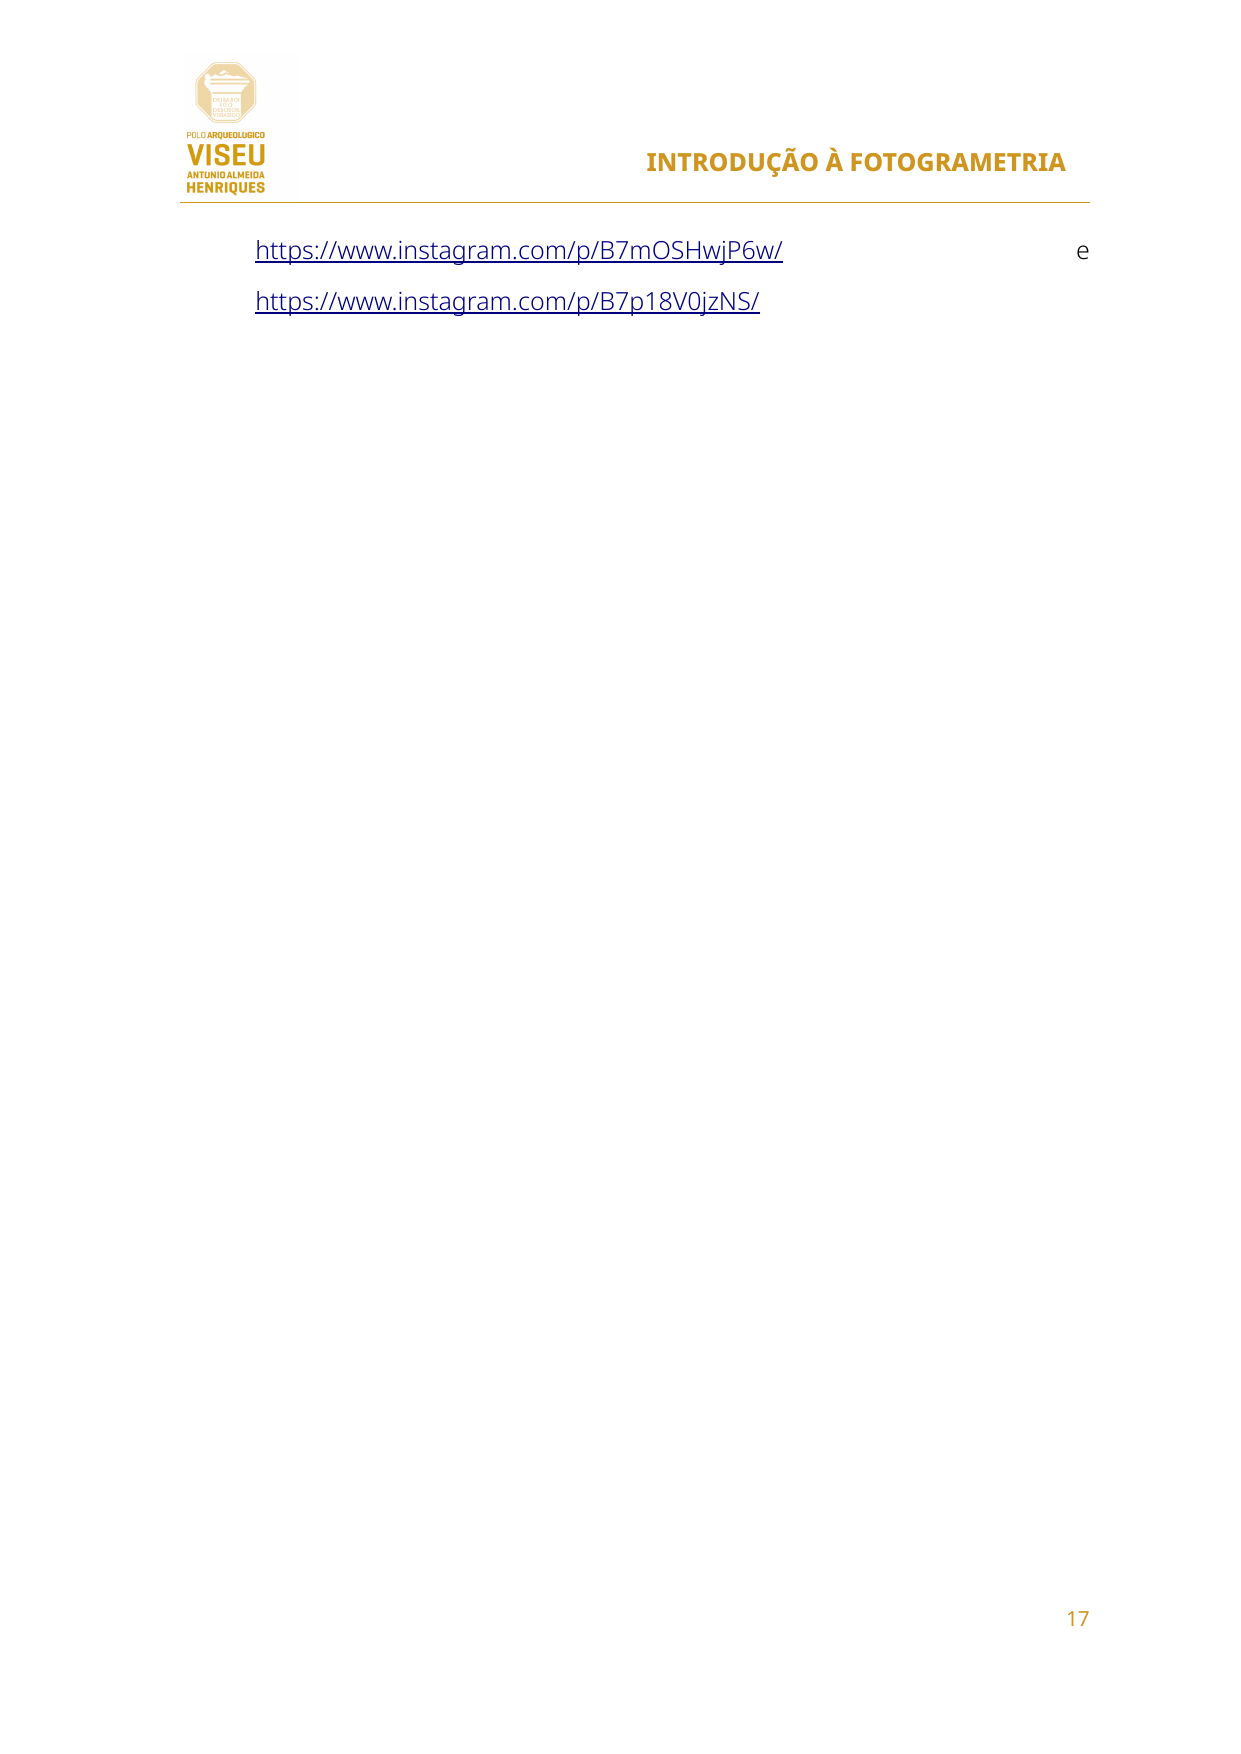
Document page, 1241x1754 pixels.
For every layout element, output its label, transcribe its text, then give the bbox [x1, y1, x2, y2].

list https://www.instagram.com/p/B7mOSHwjP6w/ e https://www.instagram.com/p/B7p18V0jzNS/ [218, 232, 1090, 317]
picture [184, 54, 300, 202]
